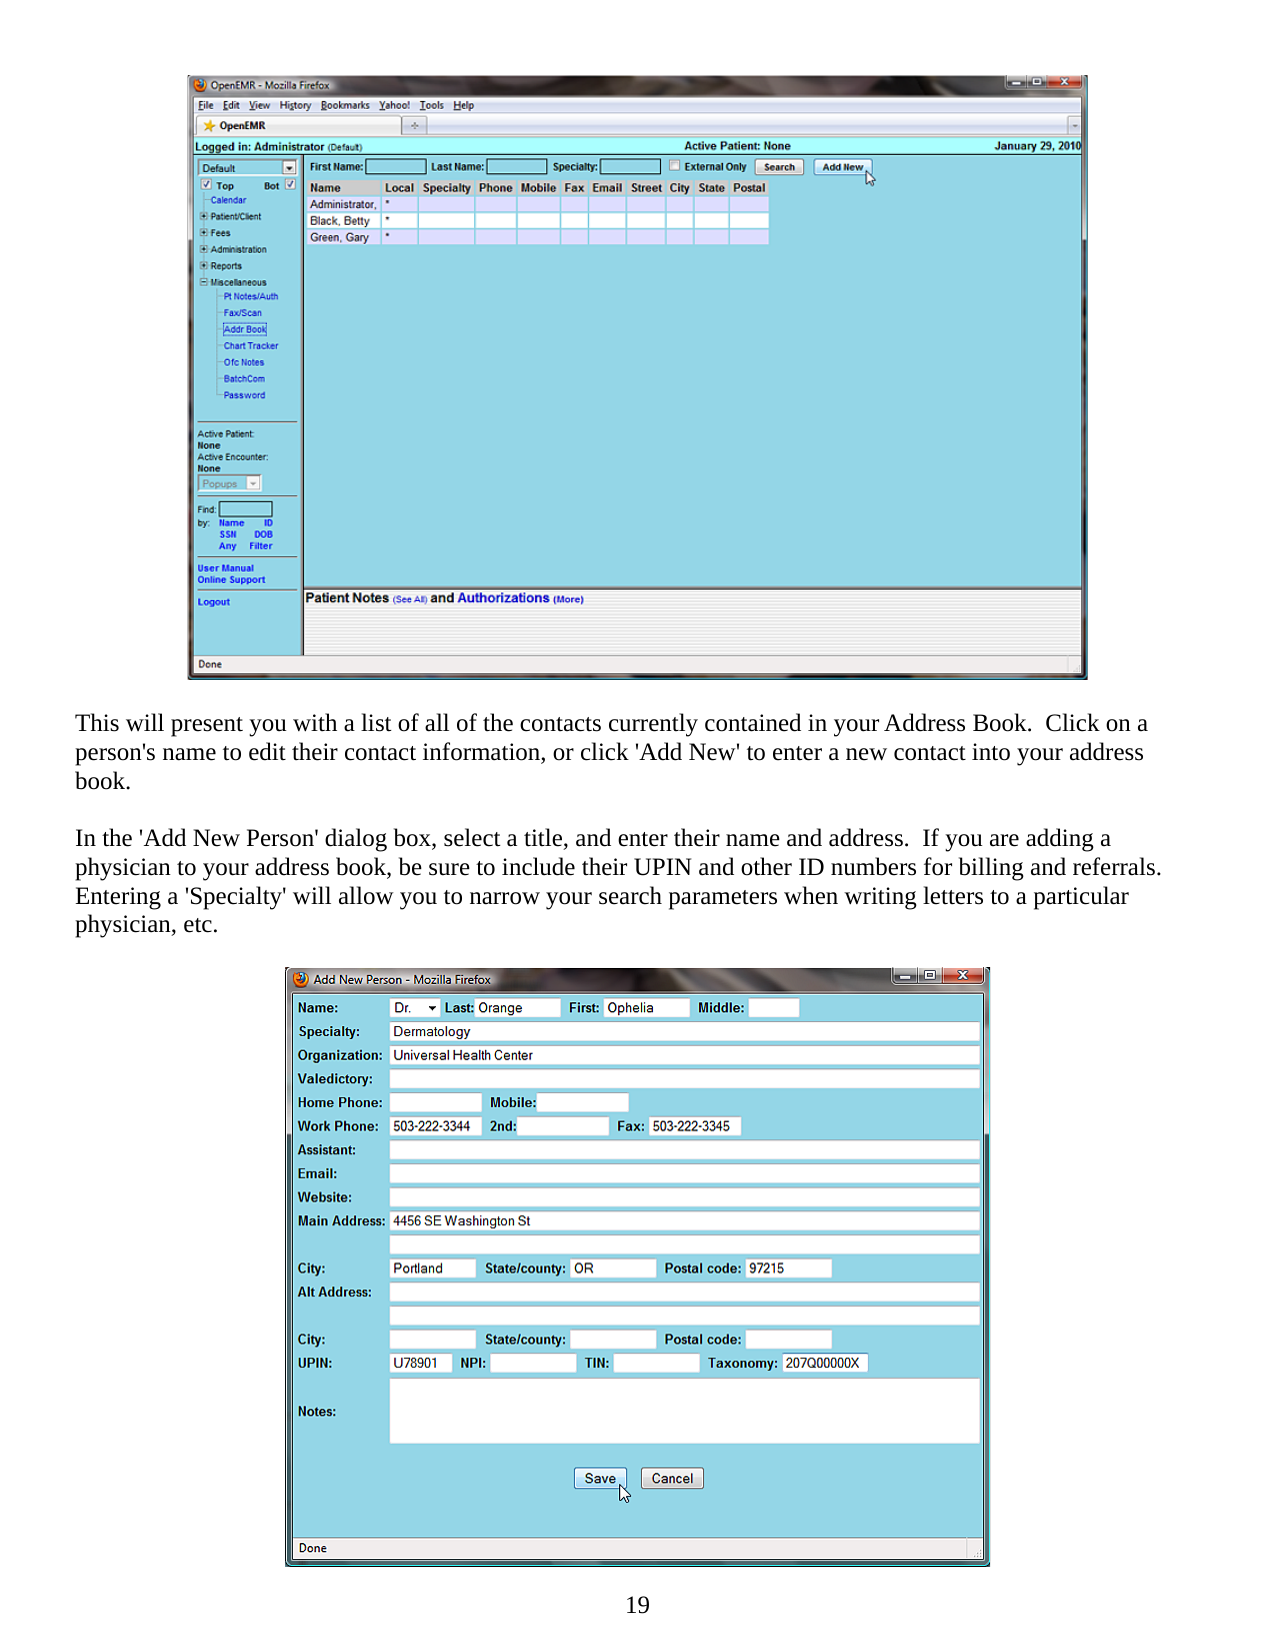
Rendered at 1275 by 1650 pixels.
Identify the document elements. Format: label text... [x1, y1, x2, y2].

text This will present you with a list of all of the contacts currently contained in your Address Book. Click on a person's name to edit their contact information, or click 'Add New' to enter a new contact into your address book. [75, 708, 1200, 794]
picture [285, 967, 990, 1567]
picture [187, 75, 1088, 680]
text In the 'Add New Person' dialog box, select a title, and enter their name and address. If you are adding a physician to your address book, be sure to include their UPIN and other ID numbers for billing and referrals. Entering a 'Specialty' will allow you to narrow your search parameters when writing letters to a particular physician, etc. [75, 823, 1200, 938]
